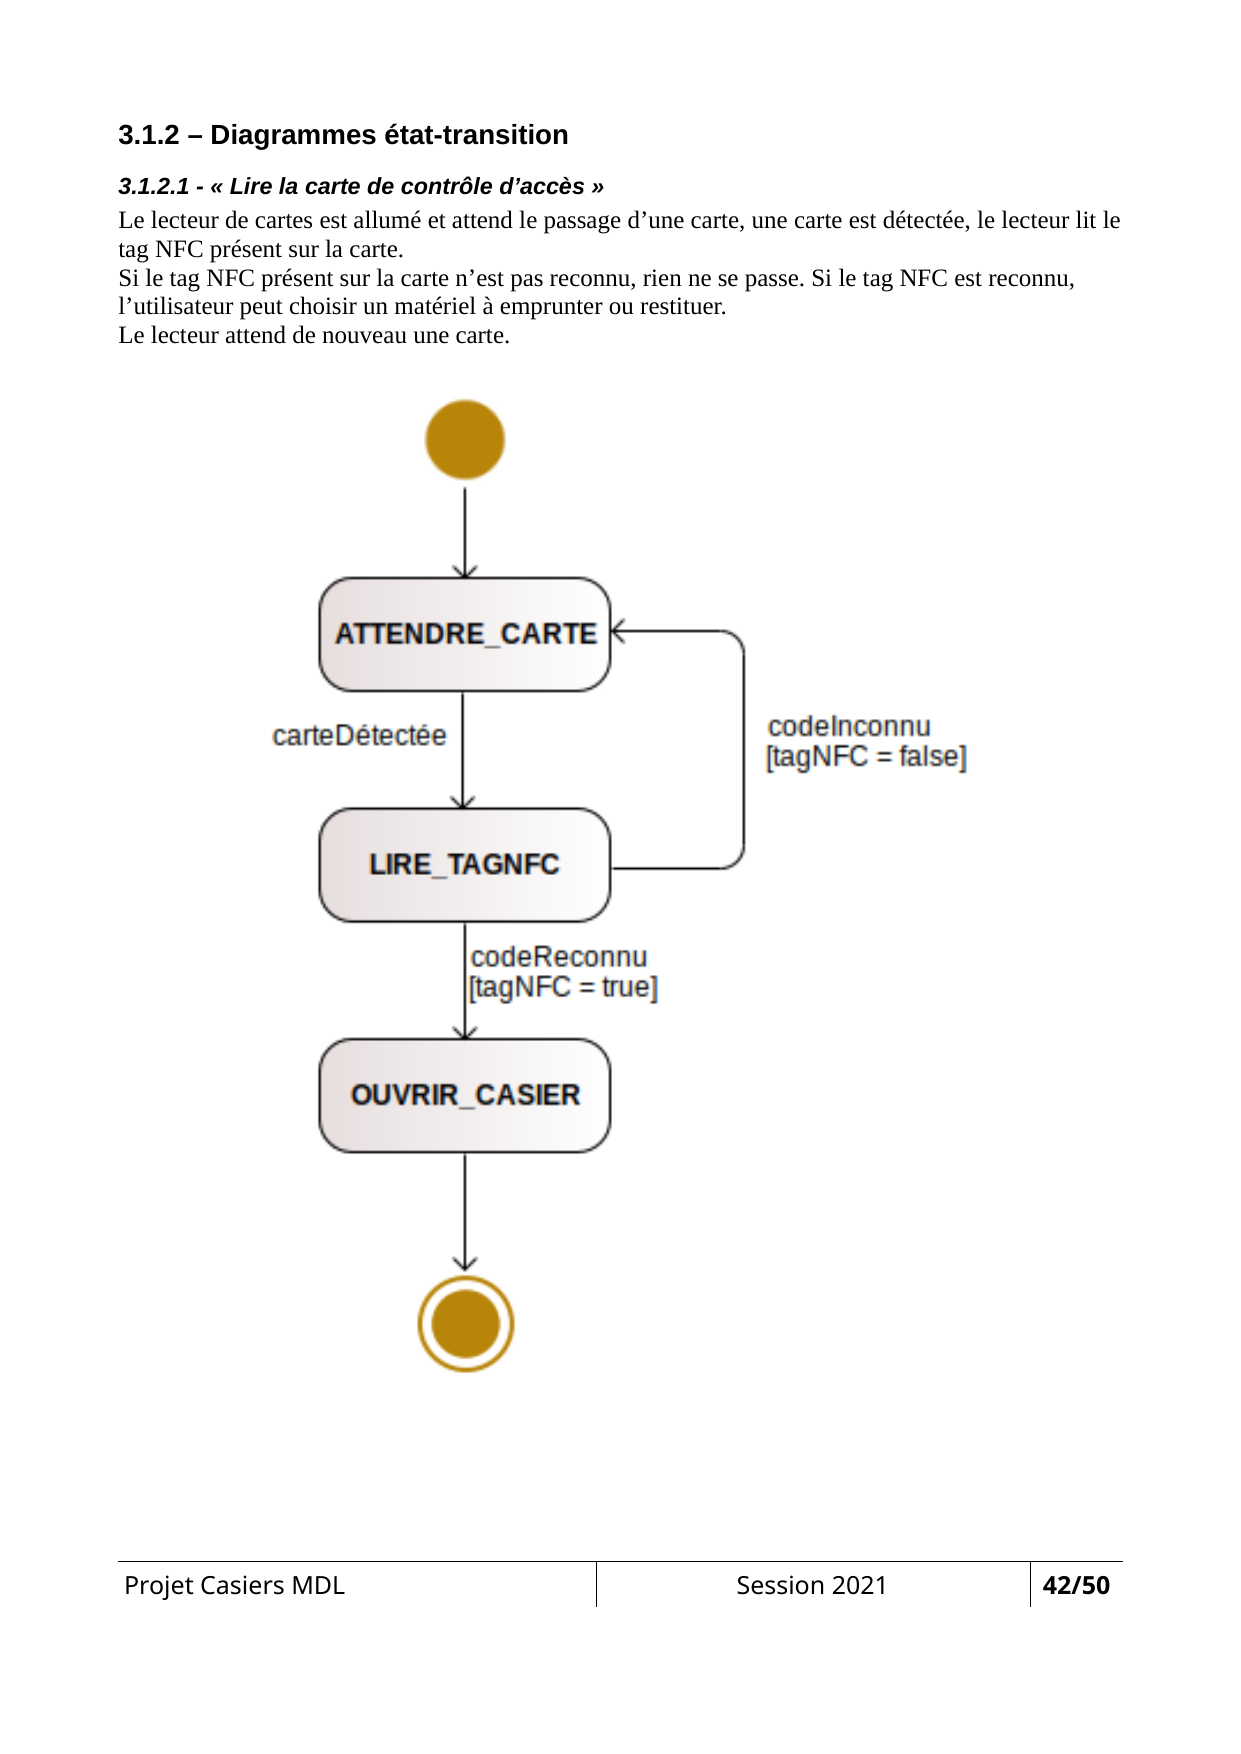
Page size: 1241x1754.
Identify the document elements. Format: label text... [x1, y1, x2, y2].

text Le lecteur de cartes est allumé et attend le passage d’une carte, une carte est détectée, le lecteur lit le tag NFC présent sur la carte. [118, 205, 1122, 263]
subtitle 3.1.2 – Diagrammes état-transition [118, 118, 1122, 150]
picture [227, 370, 1013, 1403]
text Si le tag NFC présent sur la carte n’est pas reconnu, rien ne se passe. Si le tag NFC est reconnu, l’utilisateur peut choisir un matériel à emprunter ou restituer. [118, 263, 1122, 320]
subtitle 3.1.2.1 - « Lire la carte de contrôle d’accès » [118, 172, 1122, 199]
text Le lecteur attend de nouveau une carte. [118, 320, 1122, 349]
